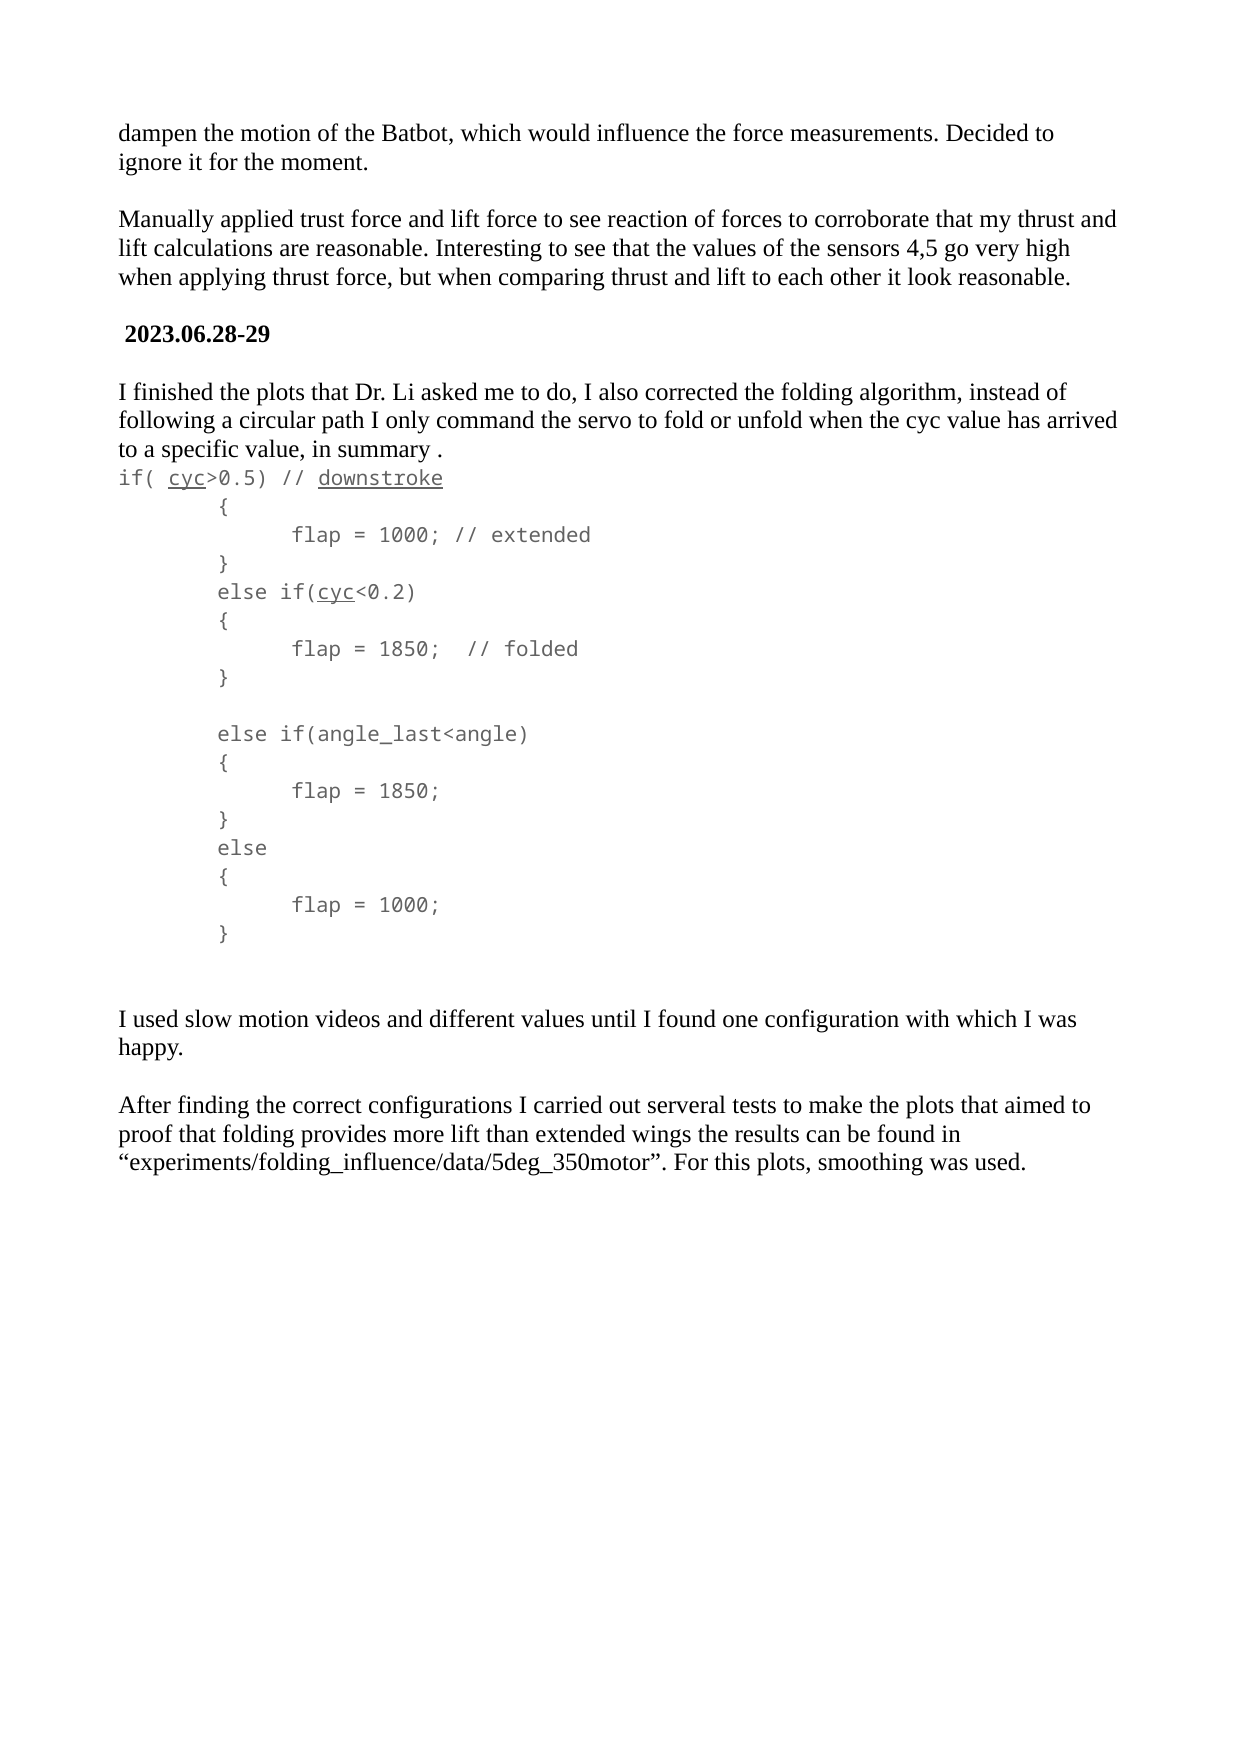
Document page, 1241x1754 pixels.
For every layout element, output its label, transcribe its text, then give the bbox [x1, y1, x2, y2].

text I finished the plots that Dr. Li asked me to do, I also corrected the folding algorithm, instead of following a circular path I only command the servo to fold or unfold when the cyc value has arrived to a specific value, in summary . [118, 377, 1122, 463]
text } [118, 662, 1122, 691]
text flap = 1000; [118, 890, 1122, 918]
text { [118, 492, 1122, 520]
text else if(angle_last<angle) [118, 719, 1122, 747]
text dampen the motion of the Batbot, which would influence the force measurements. Decided to ignore it for the moment. [118, 118, 1122, 176]
text else [118, 833, 1122, 861]
text flap = 1000; // extended [118, 520, 1122, 548]
text { [118, 747, 1122, 776]
text flap = 1850; [118, 776, 1122, 804]
text After finding the correct configurations I carried out serveral tests to make the plots that aimed to proof that folding provides more lift than extended wings the results can be found in “experiments/folding_influence/data/5deg_350motor”. For this plots, smoothing was used. [118, 1090, 1122, 1176]
text flap = 1850; // folded [118, 634, 1122, 662]
text { [118, 605, 1122, 634]
text if( cyc>0.5) // downstroke [118, 463, 1122, 492]
text Manually applied trust force and lift force to see reaction of forces to corroborate that my thrust and lift calculations are reasonable. Interesting to see that the values of the sensors 4,5 go very high when applying thrust force, but when comparing thrust and lift to each other it look reasonable. [118, 204, 1122, 291]
text } [118, 804, 1122, 833]
text } [118, 548, 1122, 577]
text I used slow motion videos and different values until I found one configuration with which I was happy. [118, 1004, 1122, 1061]
text else if(cyc<0.2) [118, 577, 1122, 605]
text 2023.06.28-29 [118, 319, 1122, 348]
text } [118, 918, 1122, 947]
text { [118, 861, 1122, 890]
